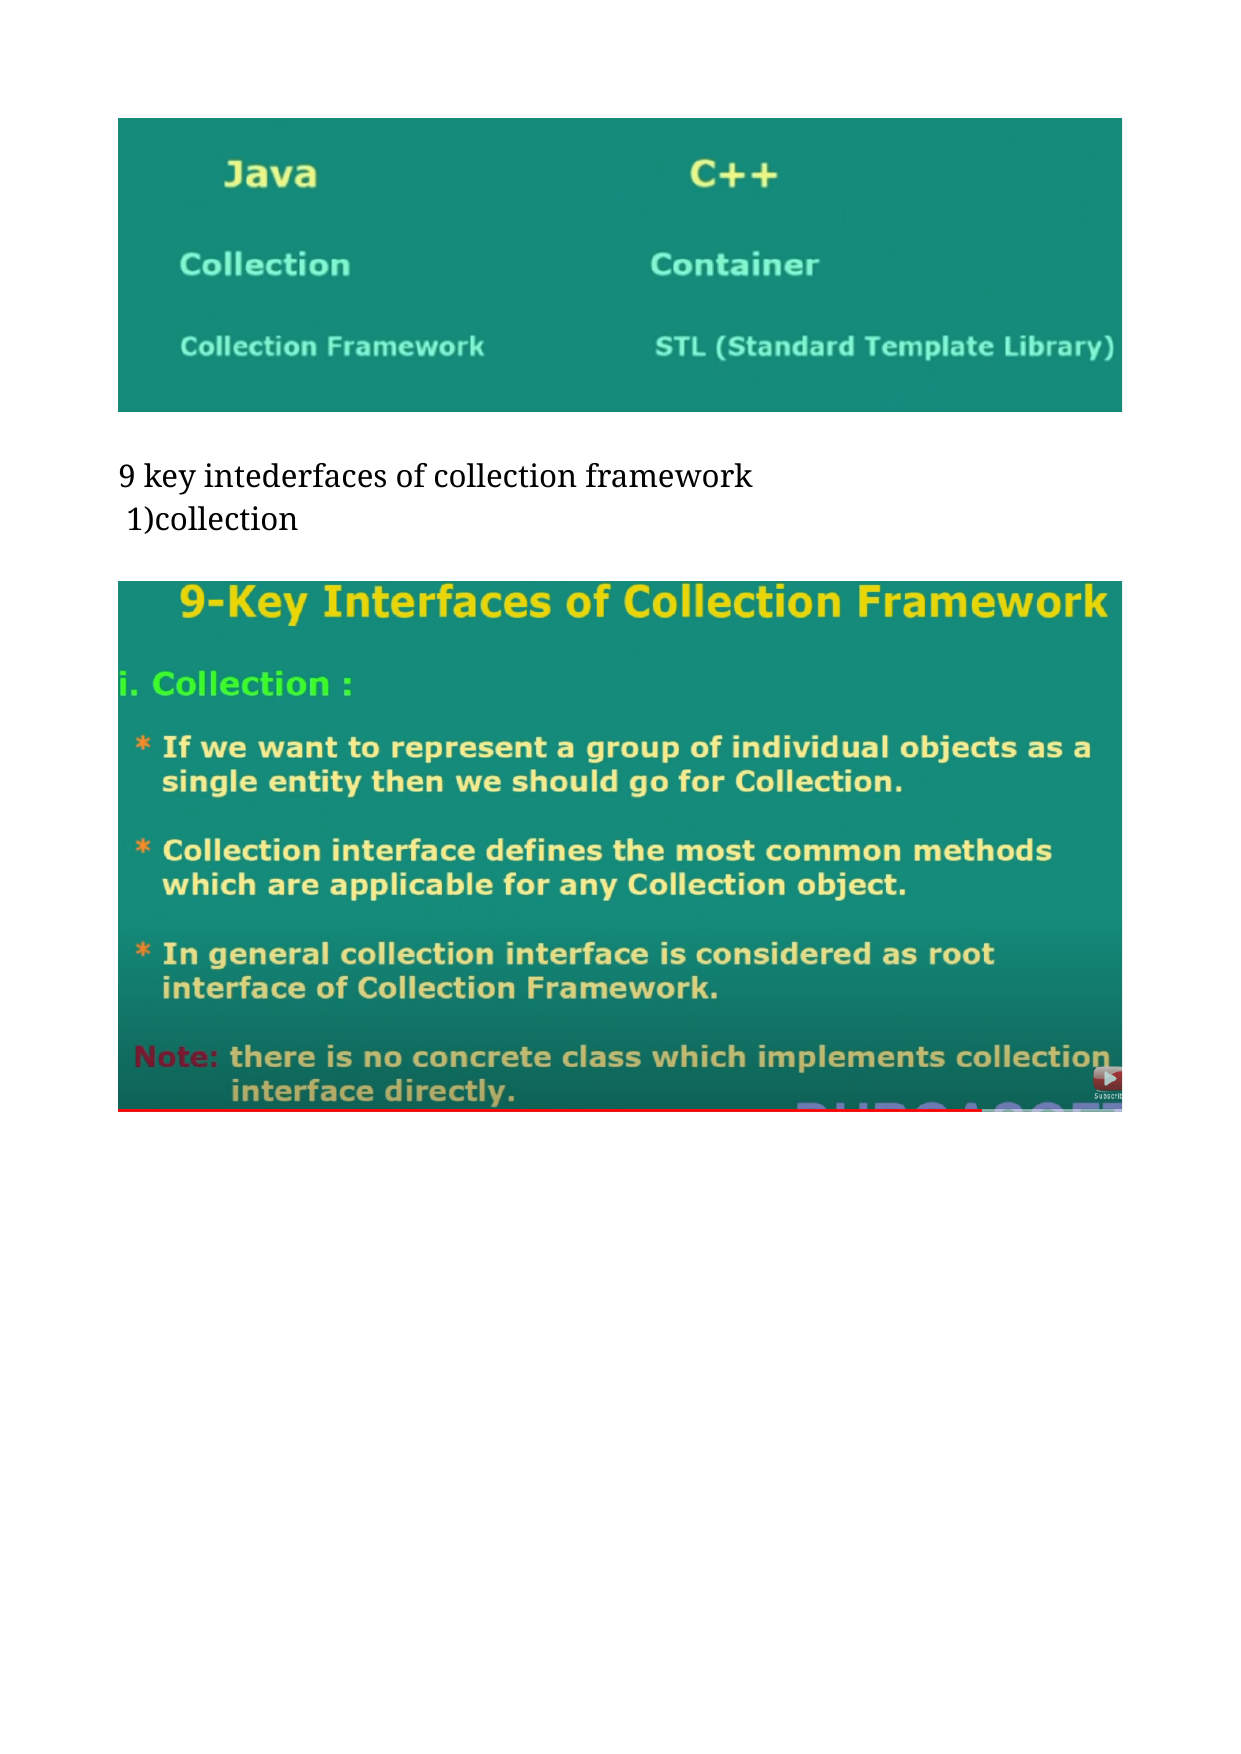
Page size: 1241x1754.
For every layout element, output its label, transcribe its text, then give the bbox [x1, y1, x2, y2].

picture [118, 118, 1123, 412]
text 9 key intederfaces of collection framework [118, 454, 1122, 497]
picture [118, 581, 1123, 1112]
text 1)collection [118, 497, 1122, 539]
